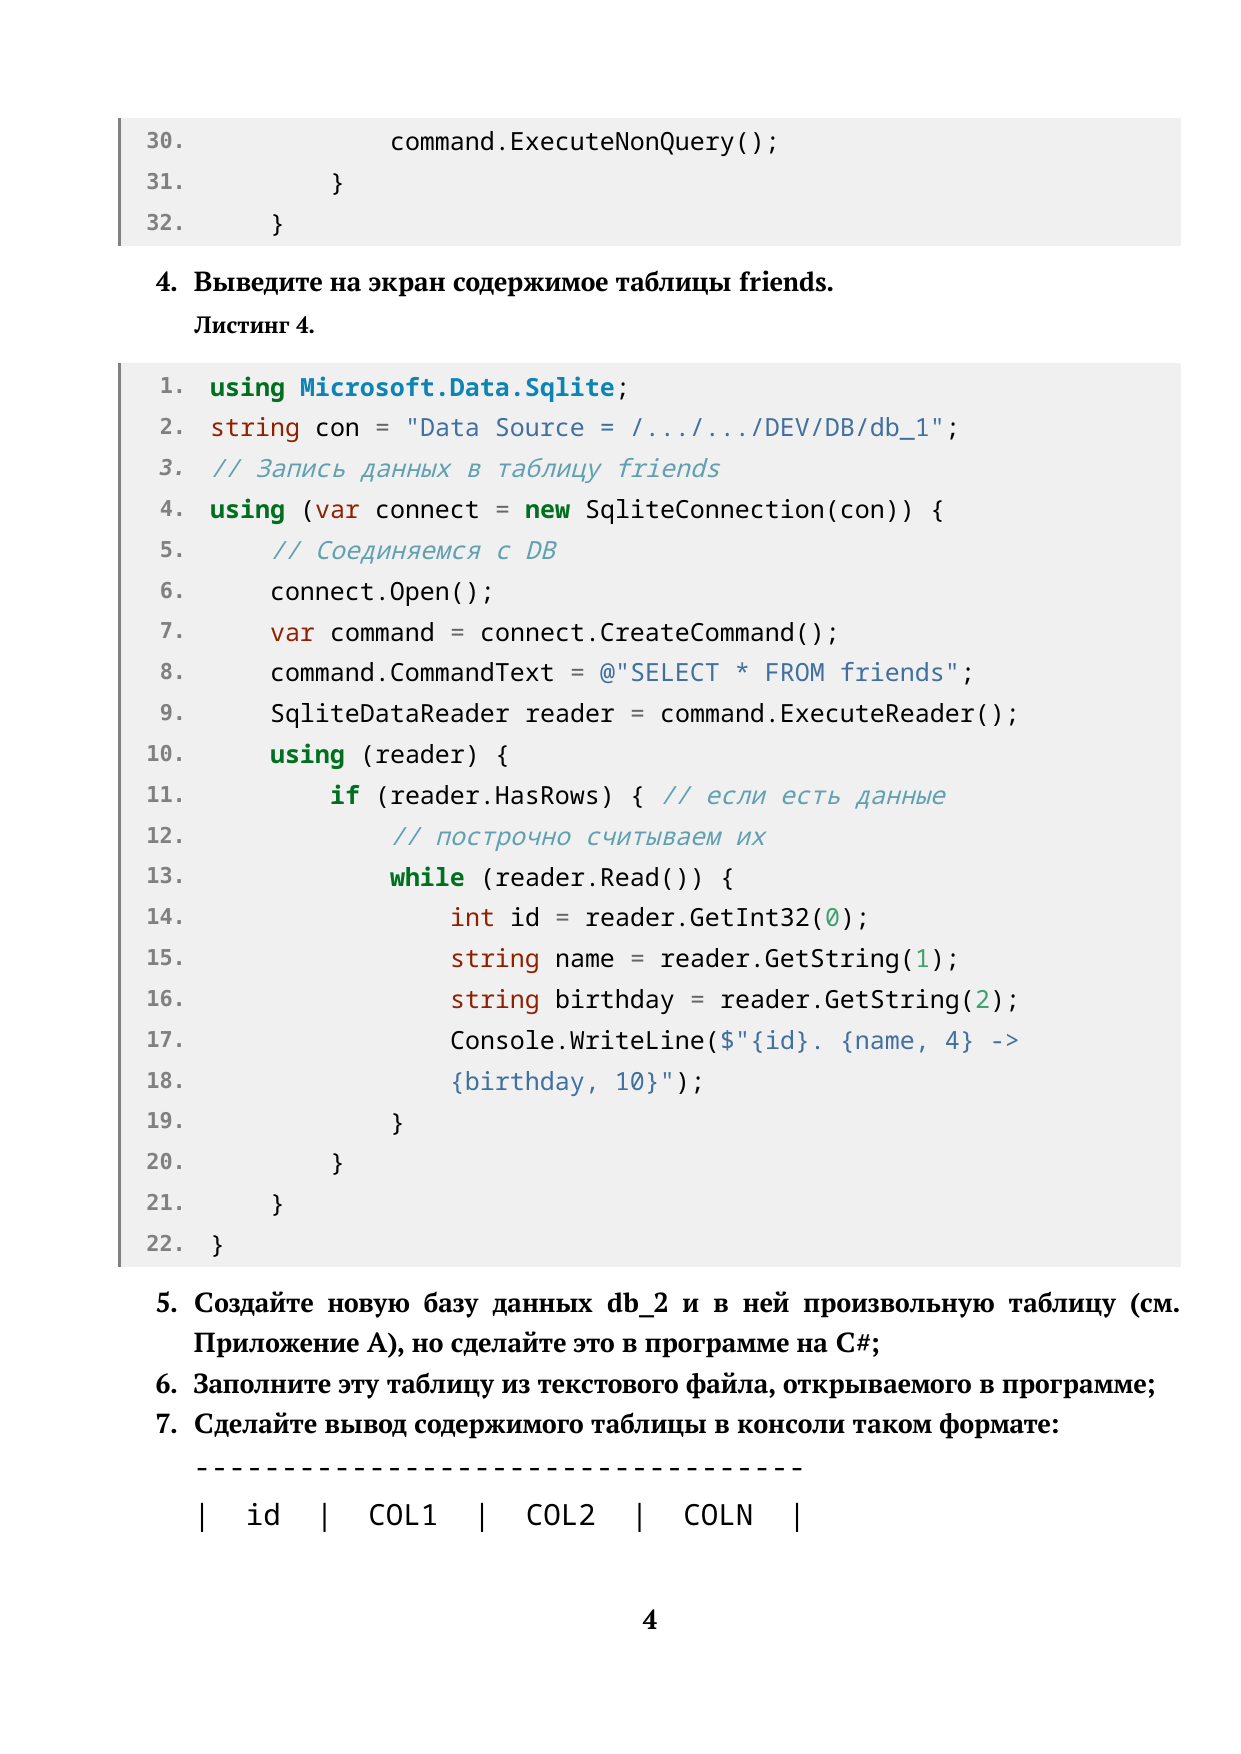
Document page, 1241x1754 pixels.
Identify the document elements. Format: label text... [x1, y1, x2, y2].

list } [121, 159, 1181, 199]
list Выведите на экран содержимое таблицы friends. [156, 264, 1181, 298]
list int id = reader.GetInt32(0); [121, 894, 1181, 934]
list var command = connect.CreateCommand(); [121, 608, 1181, 648]
list // Соединяемся с DB [121, 527, 1181, 567]
list Заполните эту таблицу из текстового файла, открываемого в программе; [156, 1366, 1181, 1399]
list while (reader.Read()) { [121, 853, 1181, 893]
list using (reader) { [121, 731, 1181, 771]
list } [121, 1221, 1181, 1267]
list } [121, 1098, 1181, 1138]
list string con = "Data Source = /.../.../DEV/DB/db_1"; [121, 404, 1181, 444]
list } [121, 1180, 1181, 1220]
list Сделайте вывод содержимого таблицы в консоли таком формате: [156, 1406, 1181, 1439]
list // построчно считываем их [121, 812, 1181, 852]
list using Microsoft.Data.Sqlite; [121, 363, 1181, 403]
list } [121, 200, 1181, 246]
list ----------------------------------- [156, 1446, 1181, 1486]
list SqliteDataReader reader = command.ExecuteReader(); [121, 690, 1181, 730]
list Console.WriteLine($"{id}. {name, 4} -> [121, 1017, 1181, 1057]
list Листинг 4. [156, 310, 1181, 339]
list {birthday, 10}"); [121, 1057, 1181, 1097]
list | id | COL1 | COL2 | COLN | [156, 1494, 1181, 1533]
list // Запись данных в таблицу friends [121, 445, 1181, 485]
list connect.Open(); [121, 567, 1181, 607]
list Создайте новую базу данных db_2 и в ней произвольную таблицу (см. Приложение А), но сделайте это в программе на C#; [156, 1285, 1181, 1359]
list using (var connect = new SqliteConnection(con)) { [121, 486, 1181, 526]
list if (reader.HasRows) { // если есть данные [121, 772, 1181, 812]
list string birthday = reader.GetString(2); [121, 976, 1181, 1016]
list } [121, 1139, 1181, 1179]
list command.CommandText = @"SELECT * FROM friends"; [121, 649, 1181, 689]
list command.ExecuteNonQuery(); [121, 118, 1181, 158]
list string name = reader.GetString(1); [121, 935, 1181, 975]
